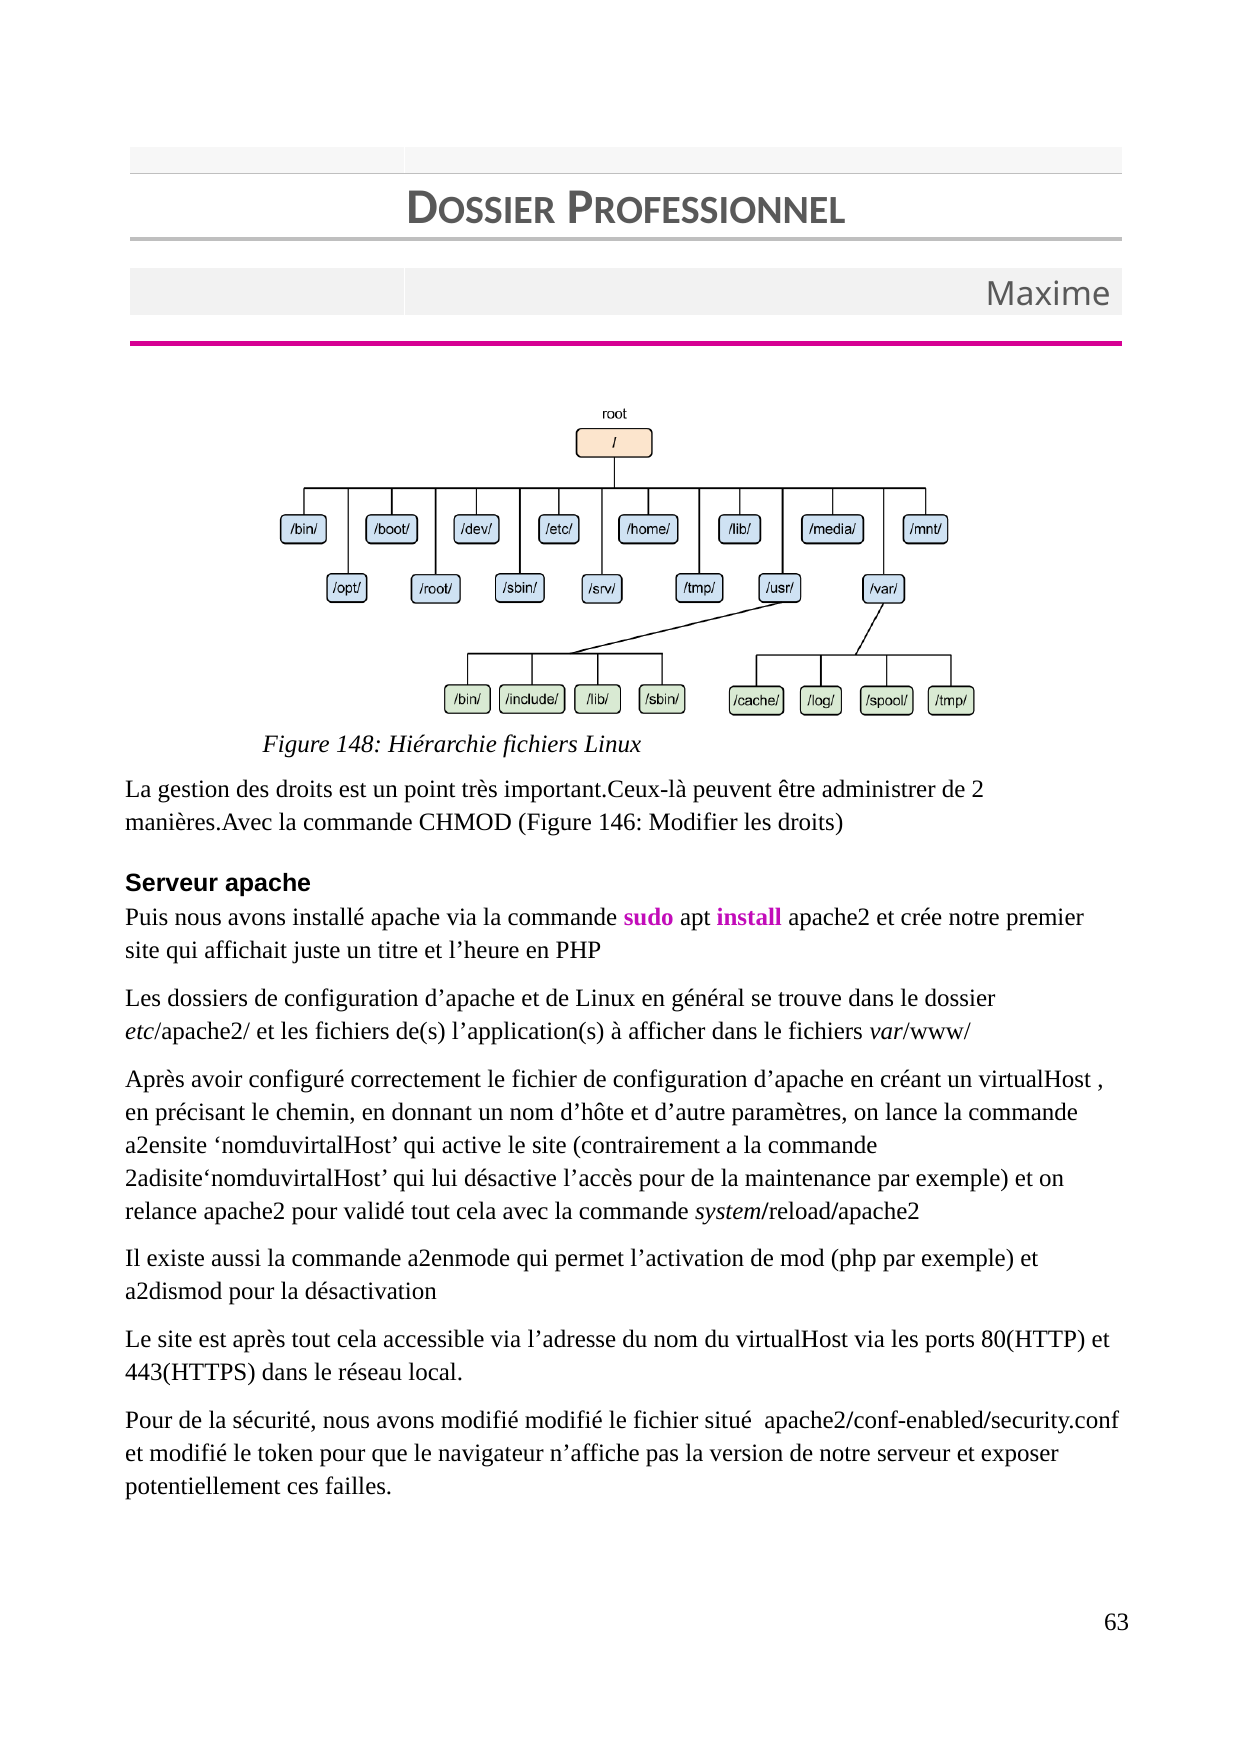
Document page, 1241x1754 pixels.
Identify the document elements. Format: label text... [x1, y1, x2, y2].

text Il existe aussi la commande a2enmode qui permet l’activation de mod (php par exemple) et a2dismod pour la désactivation [125, 1243, 1123, 1305]
text Figure 148: Hiérarchie fichiers Linux [262, 730, 986, 758]
text Les dossiers de configuration d’apache et de Linux en général se trouve dans le dossier etc/apache2/ et les fichiers de(s) l’application(s) à afficher dans le fichiers var/www/ [125, 983, 1123, 1045]
text Pour de la sécurité, nous avons modifié modifié le fichier situé apache2/conf-enabled/security.conf et modifié le token pour que le navigateur n’affiche pas la version de notre serveur et exposer potentiellement ces failles. [125, 1405, 1123, 1499]
text Après avoir configuré correctement le fichier de configuration d’apache en créant un virtualHost , en précisant le chemin, en donnant un nom d’hôte et d’autre paramètres, on lance la commande a2ensite ‘nomduvirtalHost’ qui active le site (contrairement a la commande 2adisite‘nomduvirtalHost’ qui lui désactive l’accès pour de la maintenance par exemple) et on relance apache2 pour validé tout cela avec la commande system/reload/apache2 [125, 1064, 1123, 1224]
picture [262, 387, 986, 730]
text La gestion des droits est un point très important.Ceux-là peuvent être administrer de 2 manières.Avec la commande CHMOD (Figure 146: Modifier les droits) [125, 374, 1123, 836]
text Puis nous avons installé apache via la commande sudo apt install apache2 et crée notre premier site qui affichait juste un titre et l’heure en PHP [125, 902, 1123, 964]
text Le site est après tout cela accessible via l’adresse du nom du virtualHost via les ports 80(HTTP) et 443(HTTPS) dans le réseau local. [125, 1324, 1123, 1386]
subtitle Serveur apache [125, 867, 1123, 896]
